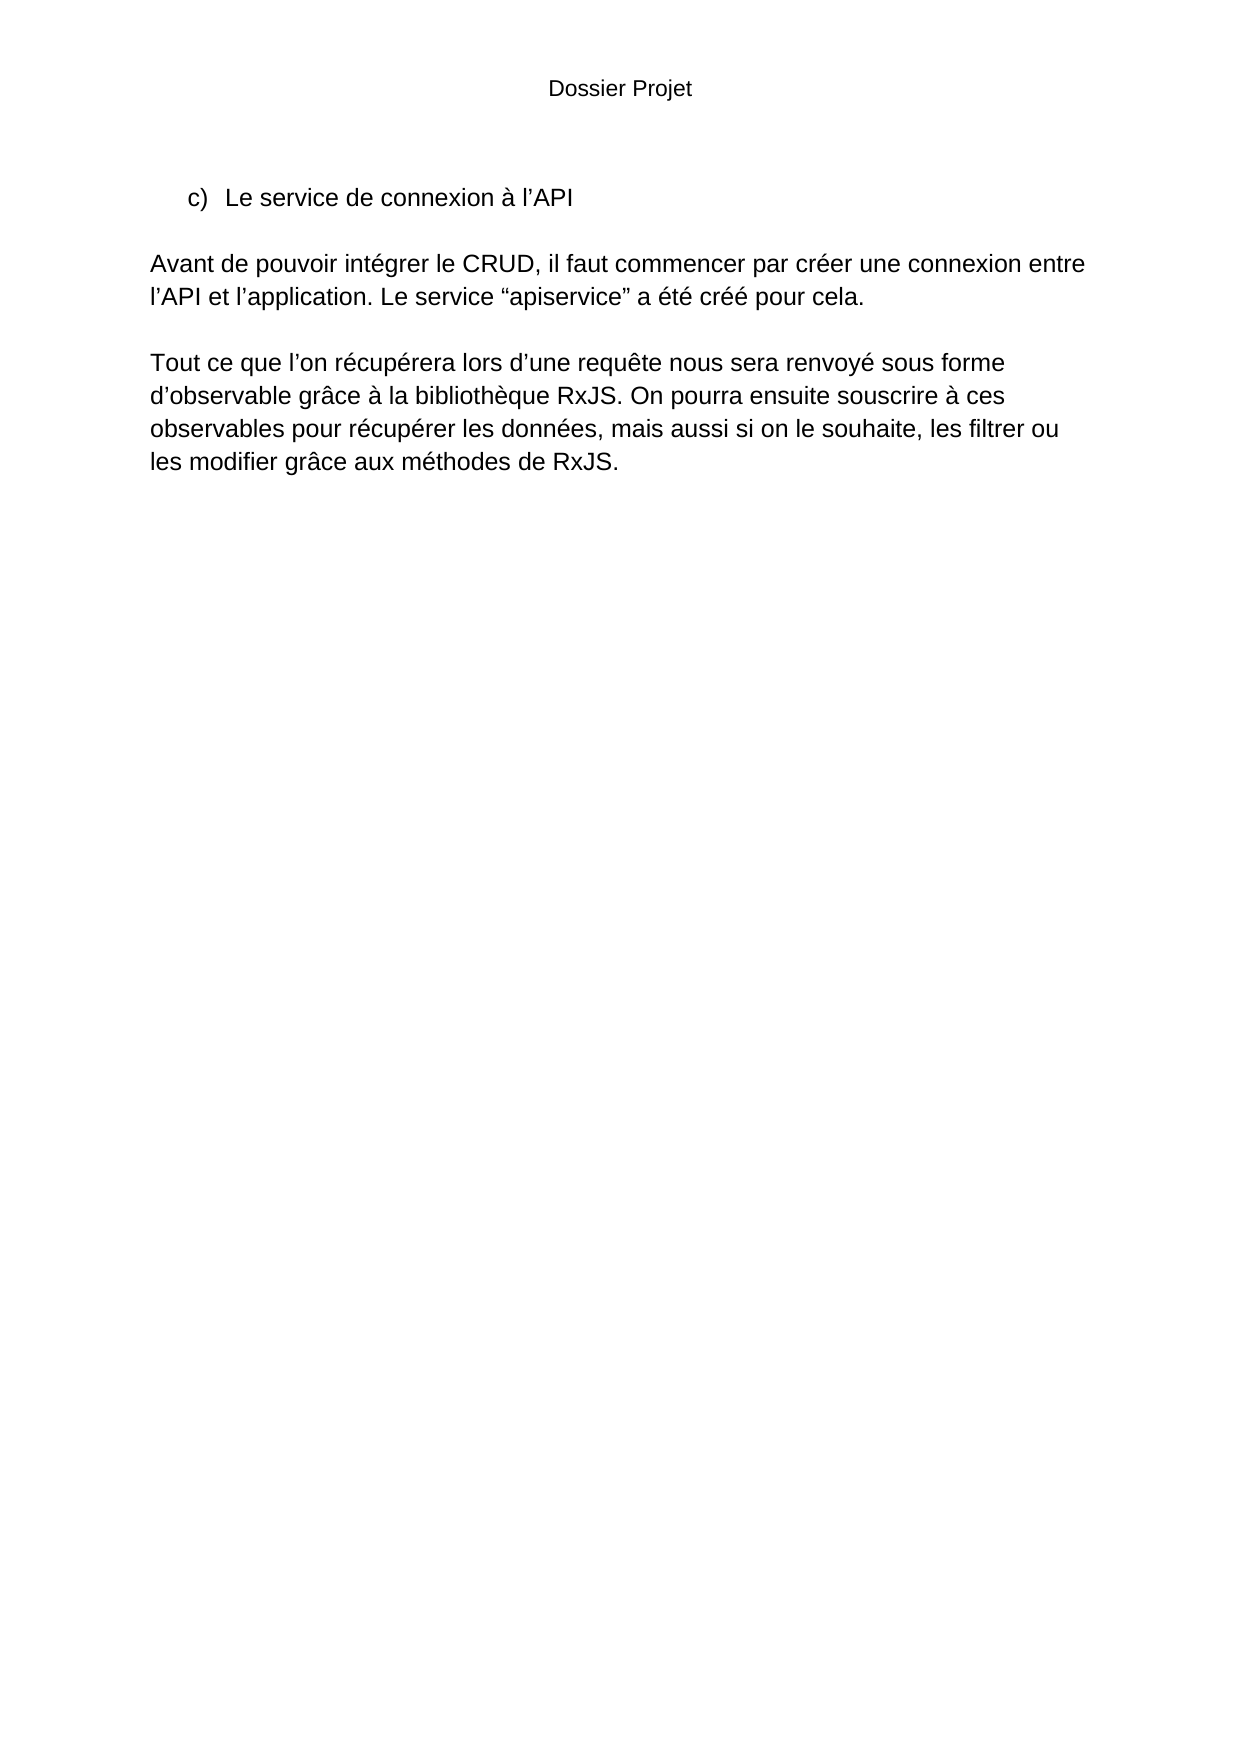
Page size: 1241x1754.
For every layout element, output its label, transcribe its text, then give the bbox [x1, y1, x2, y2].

text Tout ce que l’on récupérera lors d’une requête nous sera renvoyé sous forme d’observable grâce à la bibliothèque RxJS. On pourra ensuite souscrire à ces observables pour récupérer les données, mais aussi si on le souhaite, les filtrer ou les modifier grâce aux méthodes de RxJS. [150, 348, 1090, 476]
list Le service de connexion à l’API [187, 183, 1090, 212]
text Avant de pouvoir intégrer le CRUD, il faut commencer par créer une connexion entre l’API et l’application. Le service “apiservice” a été créé pour cela. [150, 249, 1090, 311]
